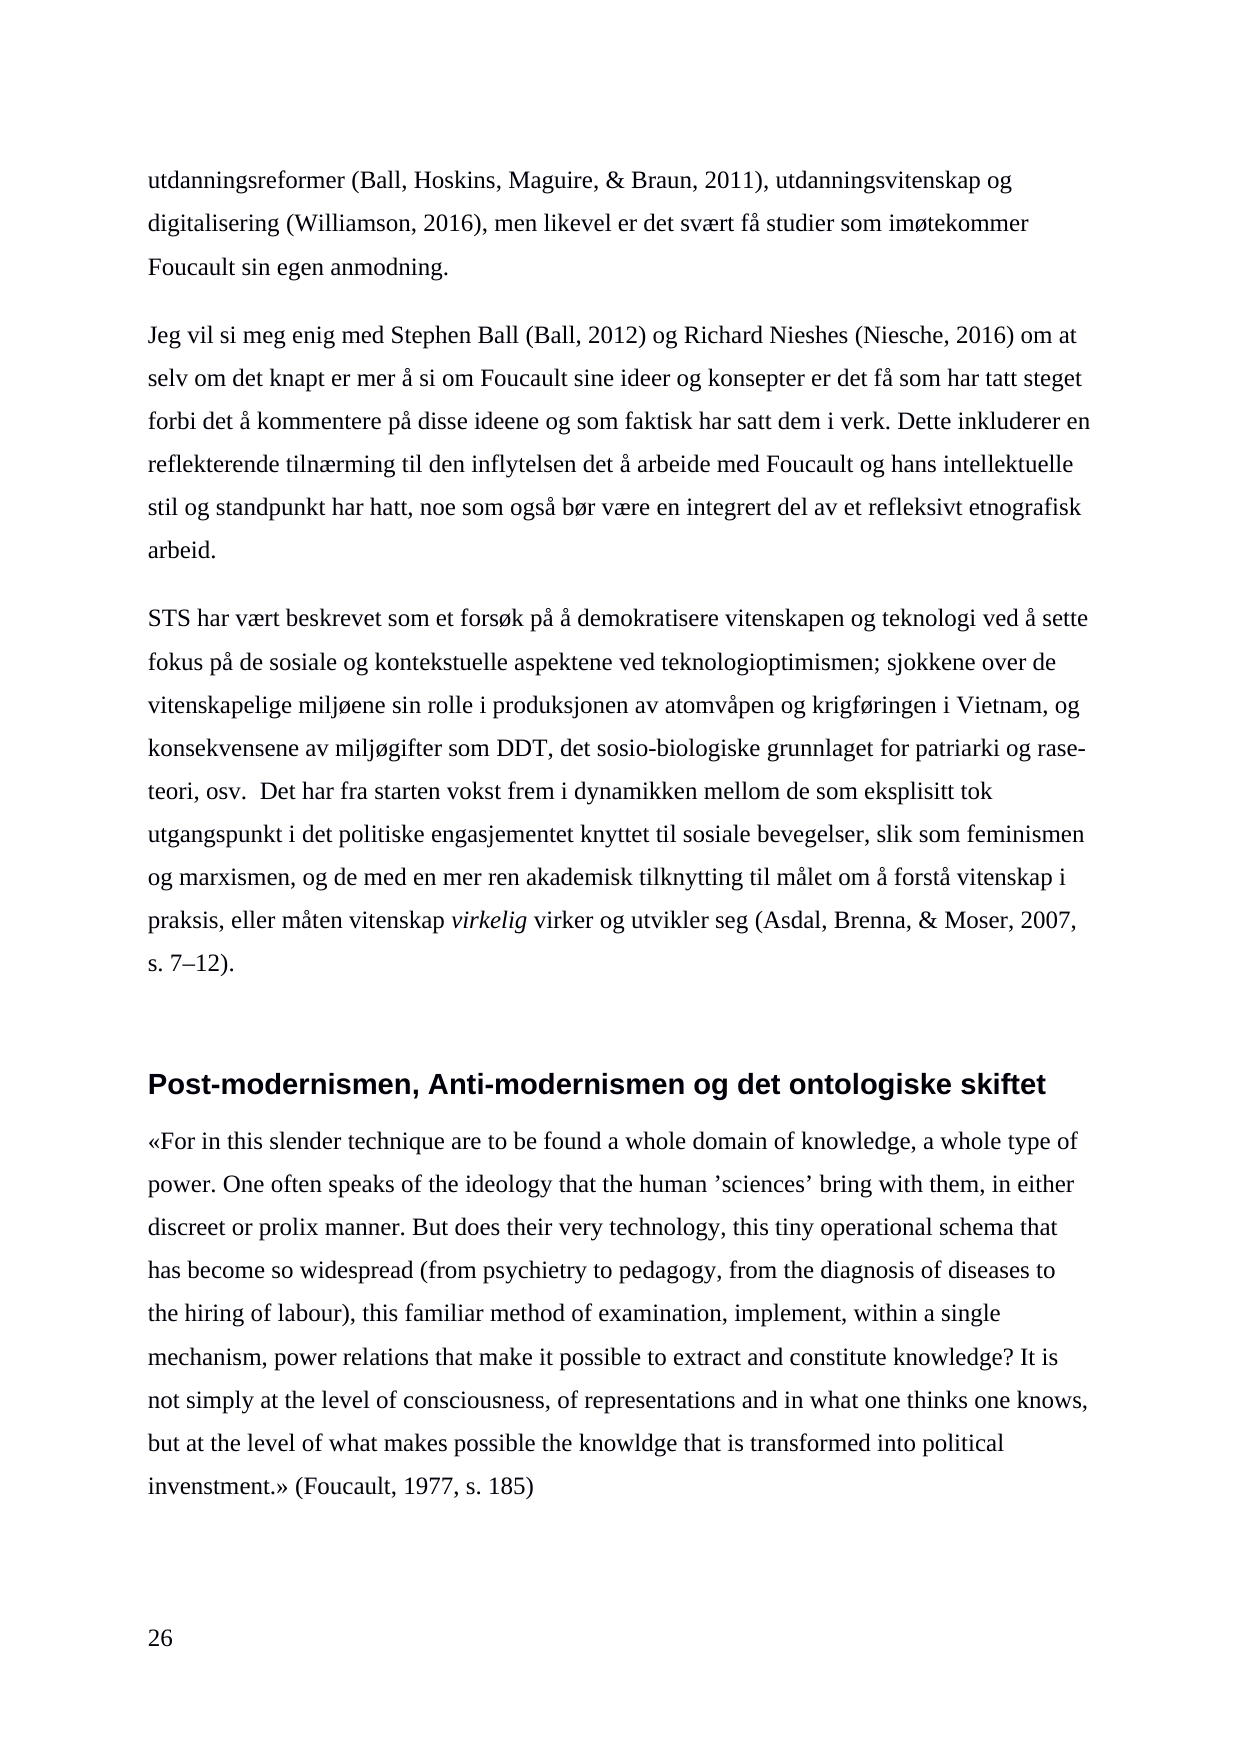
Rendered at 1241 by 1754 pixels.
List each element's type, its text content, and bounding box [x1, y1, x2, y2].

text STS har vært beskrevet som et forsøk på å demokratisere vitenskapen og teknologi ved å sette fokus på de sosiale og kontekstuelle aspektene ved teknologioptimismen; sjokkene over de vitenskapelige miljøene sin rolle i produksjonen av atomvåpen og krigføringen i Vietnam, og konsekvensene av miljøgifter som DDT, det sosio-biologiske grunnlaget for patriarki og rase-teori, osv. Det har fra starten vokst frem i dynamikken mellom de som eksplisitt tok utgangspunkt i det politiske engasjementet knyttet til sosiale bevegelser, slik som feminismen og marxismen, og de med en mer ren akademisk tilknytting til målet om å forstå vitenskap i praksis, eller måten vitenskap virkelig virker og utvikler seg (Asdal, Brenna, & Moser, 2007, s. 7–12). [148, 603, 1092, 977]
subtitle Post-modernismen, Anti-modernismen og det ontologiske skiftet [148, 1067, 1092, 1100]
text utdanningsreformer (Ball, Hoskins, Maguire, & Braun, 2011), utdanningsvitenskap og digitalisering (Williamson, 2016), men likevel er det svært få studier som imøtekommer Foucault sin egen anmodning. [148, 165, 1092, 280]
text Jeg vil si meg enig med Stephen Ball (Ball, 2012) og Richard Nieshes (Niesche, 2016) om at selv om det knapt er mer å si om Foucault sine ideer og konsepter er det få som har tatt steget forbi det å kommentere på disse ideene og som faktisk har satt dem i verk. Dette inkluderer en reflekterende tilnærming til den inflytelsen det å arbeide med Foucault og hans intellektuelle stil og standpunkt har hatt, noe som også bør være en integrert del av et refleksivt etnografisk arbeid. [148, 320, 1092, 564]
text «For in this slender technique are to be found a whole domain of knowledge, a whole type of power. One often speaks of the ideology that the human ’sciences’ bring with them, in either discreet or prolix manner. But does their very technology, this tiny operational schema that has become so widespread (from psychietry to pedagogy, from the diagnosis of diseases to the hiring of labour), this familiar method of examination, implement, within a single mechanism, power relations that make it possible to extract and constitute knowledge? It is not simply at the level of consciousness, of representations and in what one thinks one knows, but at the level of what makes possible the knowldge that is transformed into political invenstment.» (Foucault, 1977, s. 185) [148, 1126, 1092, 1500]
